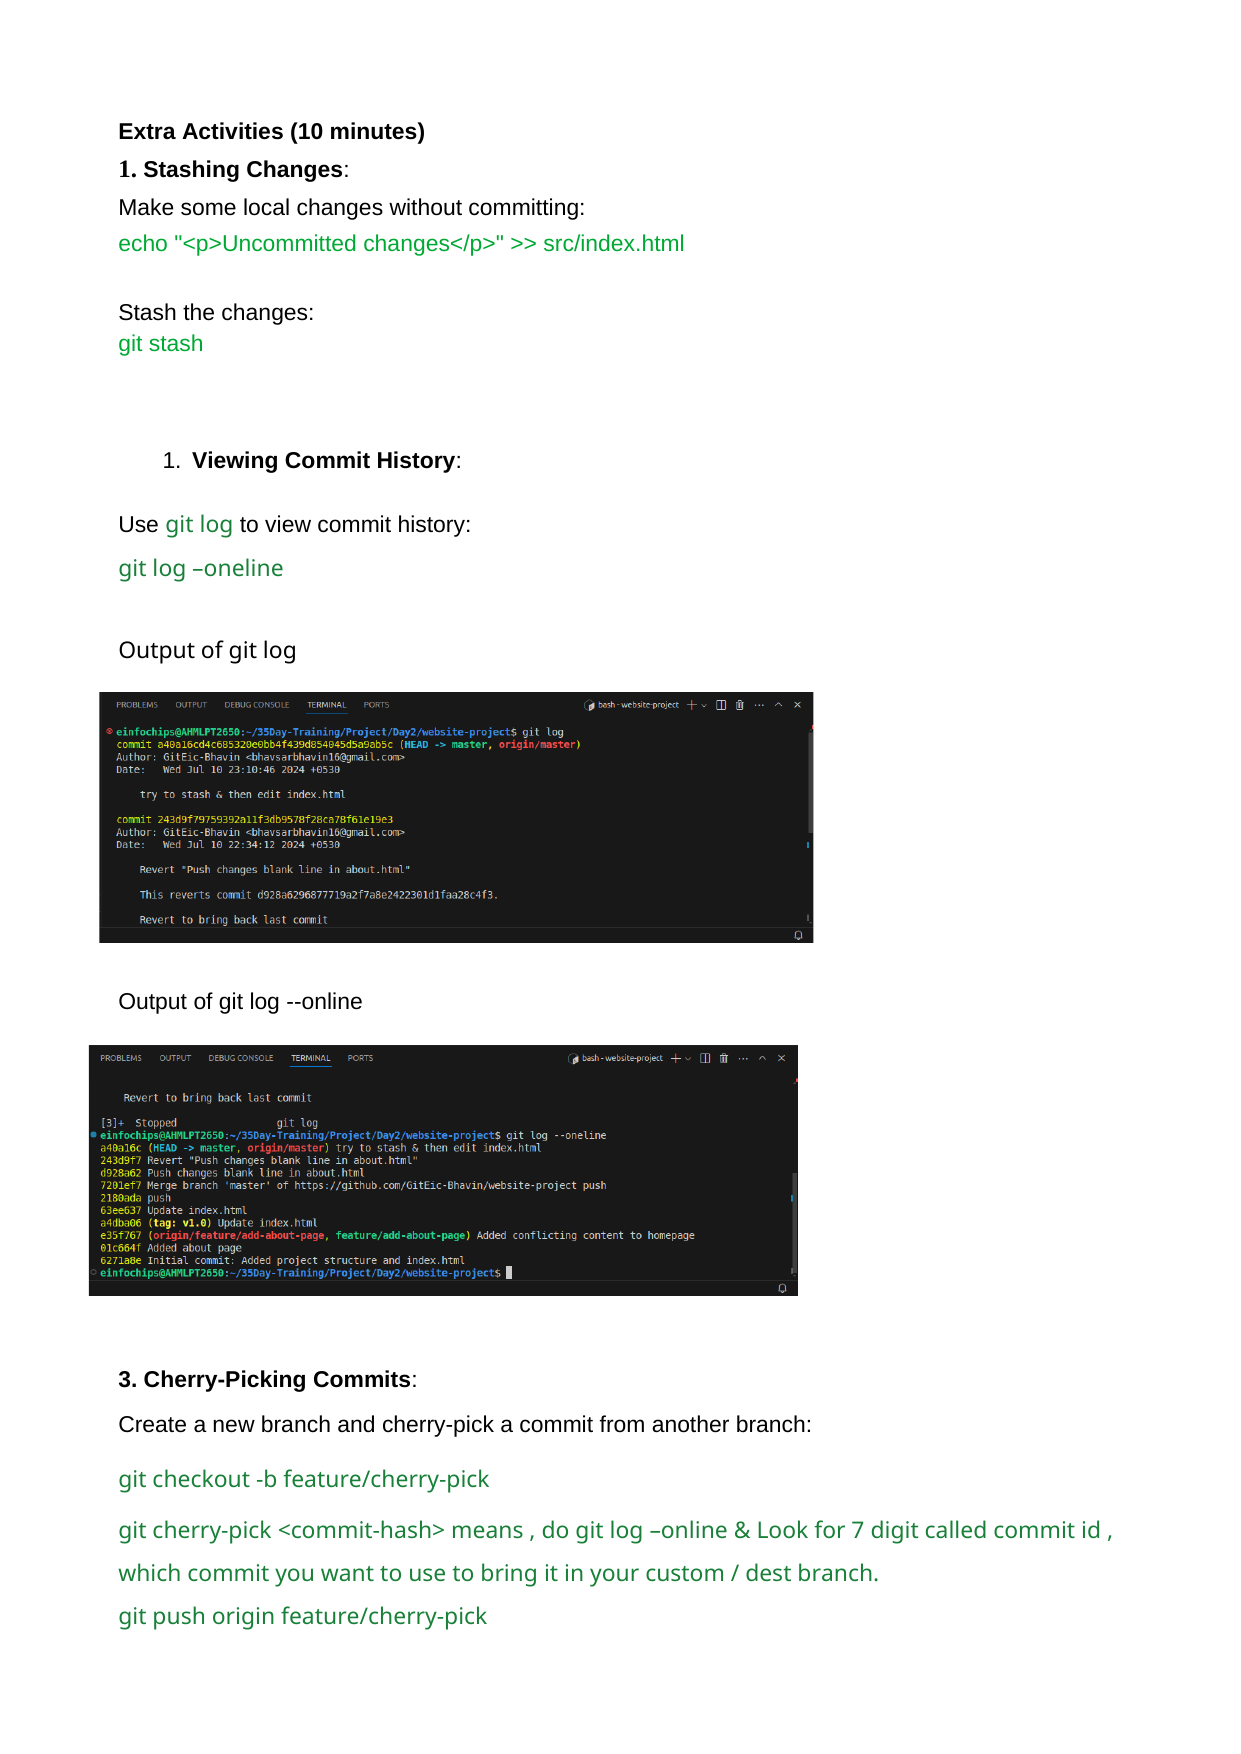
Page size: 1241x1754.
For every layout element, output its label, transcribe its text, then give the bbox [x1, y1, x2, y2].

picture [99, 692, 814, 942]
text 3. Cherry-Picking Commits: [118, 1366, 1122, 1392]
subtitle Extra Activities (10 minutes) [118, 118, 1122, 144]
text Create a new branch and cherry-pick a commit from another branch: [118, 1411, 1122, 1463]
text git checkout -b feature/cherry-pick [118, 1463, 1122, 1495]
text Output of git log --online [118, 988, 1122, 1014]
text Use git log to view commit history: git log –oneline [118, 508, 1122, 583]
picture [88, 1045, 798, 1296]
text 1. Stashing Changes: [118, 154, 1122, 183]
text git push origin feature/cherry-pick [118, 1600, 1122, 1631]
text Output of git log [118, 634, 1122, 665]
text Stash the changes: git stash [118, 267, 1122, 356]
list Viewing Commit History: [162, 447, 1122, 473]
text Make some local changes without committing: echo "<p>Uncommitted changes</p>" >> src/index.html [118, 194, 1122, 257]
text git cherry-pick <commit-hash> means , do git log –online & Look for 7 digit called commit id , which commit you want to use to bring it in your custom / dest branch. [118, 1514, 1122, 1588]
